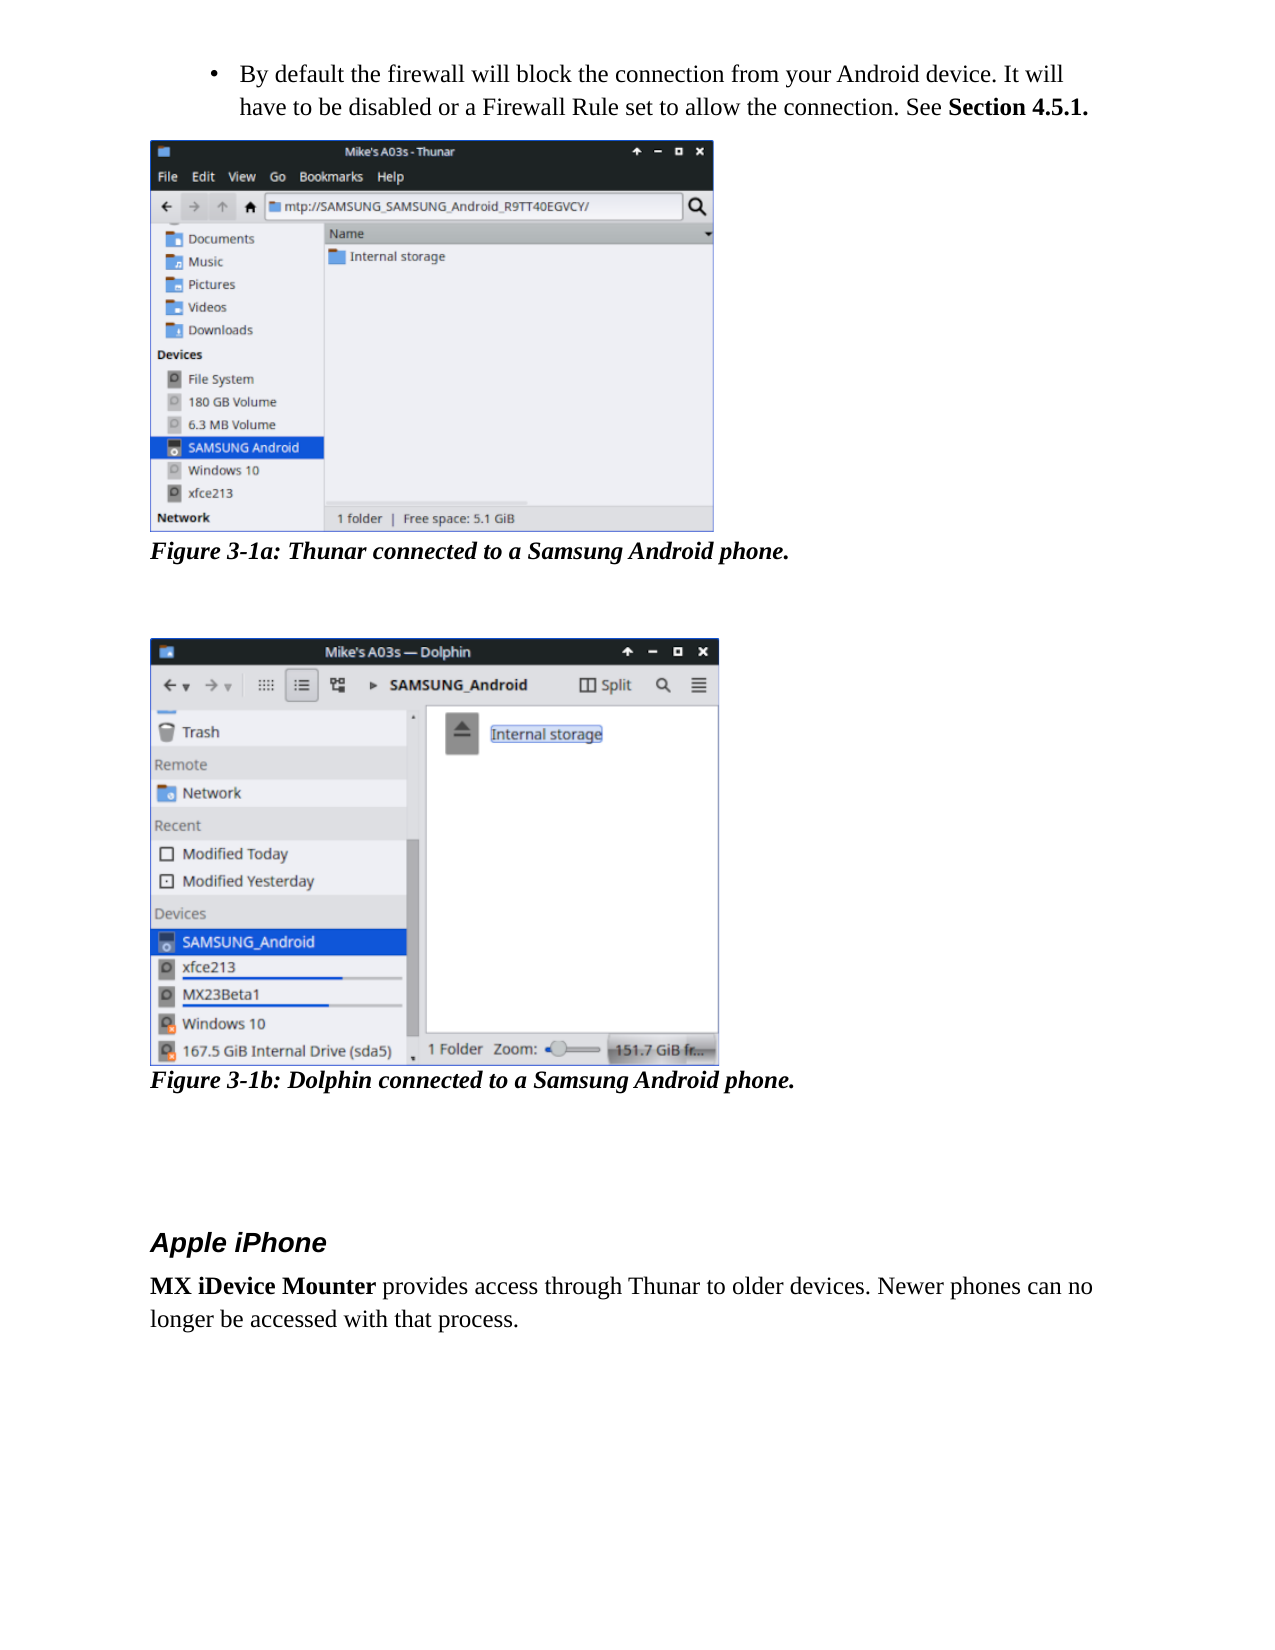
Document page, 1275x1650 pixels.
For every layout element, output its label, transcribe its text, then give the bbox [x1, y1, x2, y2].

text MX iDevice Mounter provides access through Thunar to older devices. Newer phones can no longer be accessed with that process. [150, 1271, 1125, 1333]
list By default the firewall will block the connection from your Android device. It will have to be disabled or a Firewall Rule set to allow the connection. See Section 4.5.1. [210, 59, 1109, 121]
text Figure 3-1a: Thunar connected to a Samsung Android phone. [150, 156, 1109, 565]
picture [150, 140, 714, 532]
subtitle Apple iPhone [150, 1227, 1125, 1258]
picture [150, 638, 720, 1066]
text Figure 3-1b: Dolphin connected to a Samsung Android phone. [150, 651, 1110, 1094]
